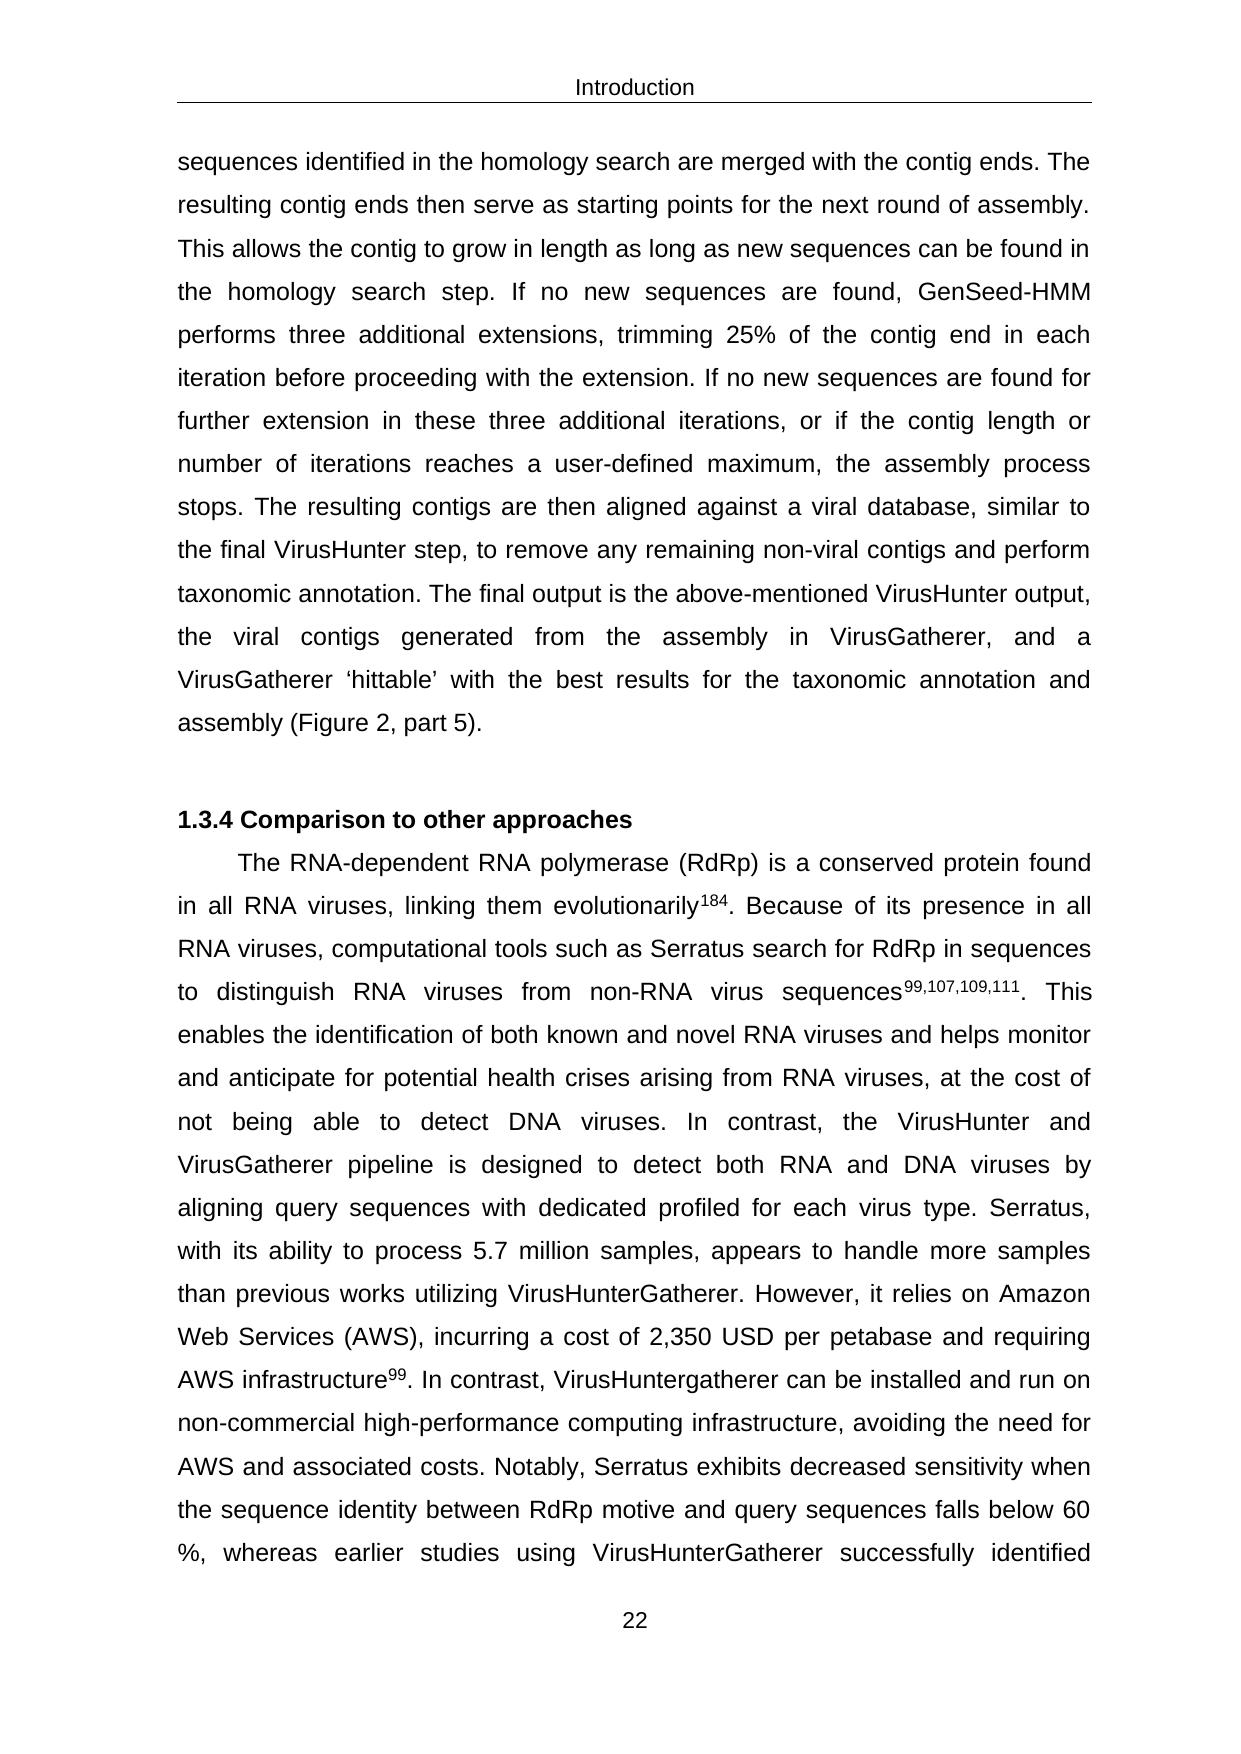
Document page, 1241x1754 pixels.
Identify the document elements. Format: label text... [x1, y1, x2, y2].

text sequences identified in the homology search are merged with the contig ends. The resulting contig ends then serve as starting points for the next round of assembly. This allows the contig to grow in length as long as new sequences can be found in the homology search step. If no new sequences are found, GenSeed-HMM performs three additional extensions, trimming 25% of the contig end in each iteration before proceeding with the extension. If no new sequences are found for further extension in these three additional iterations, or if the contig length or number of iterations reaches a user-defined maximum, the assembly process stops. The resulting contigs are then aligned against a viral database, similar to the final VirusHunter step, to remove any remaining non-viral contigs and perform taxonomic annotation. The final output is the above-mentioned VirusHunter output, the viral contigs generated from the assembly in VirusGatherer, and a VirusGatherer ‘hittable’ with the best results for the taxonomic annotation and assembly (Figure 2, part 5). [177, 147, 1092, 737]
subtitle 1.3.4 Comparison to other approaches [177, 804, 1092, 833]
text The RNA-dependent RNA polymerase (RdRp) is a conserved protein found in all RNA viruses, linking them evolutionarily184. Because of its presence in all RNA viruses, computational tools such as Serratus search for RdRp in sequences to distinguish RNA viruses from non-RNA virus sequences99,107,109,111. This enables the identification of both known and novel RNA viruses and helps monitor and anticipate for potential health crises arising from RNA viruses, at the cost of not being able to detect DNA viruses. In contrast, the VirusHunter and VirusGatherer pipeline is designed to detect both RNA and DNA viruses by aligning query sequences with dedicated profiled for each virus type. Serratus, with its ability to process 5.7 million samples, appears to handle more samples than previous works utilizing VirusHunterGatherer. However, it relies on Amazon Web Services (AWS), incurring a cost of 2,350 USD per petabase and requiring AWS infrastructure99. In contrast, VirusHuntergatherer can be installed and run on non-commercial high-performance computing infrastructure, avoiding the need for AWS and associated costs. Notably, Serratus exhibits decreased sensitivity when the sequence identity between RdRp motive and query sequences falls below 60 %, whereas earlier studies using VirusHunterGatherer successfully identified [177, 848, 1092, 1566]
